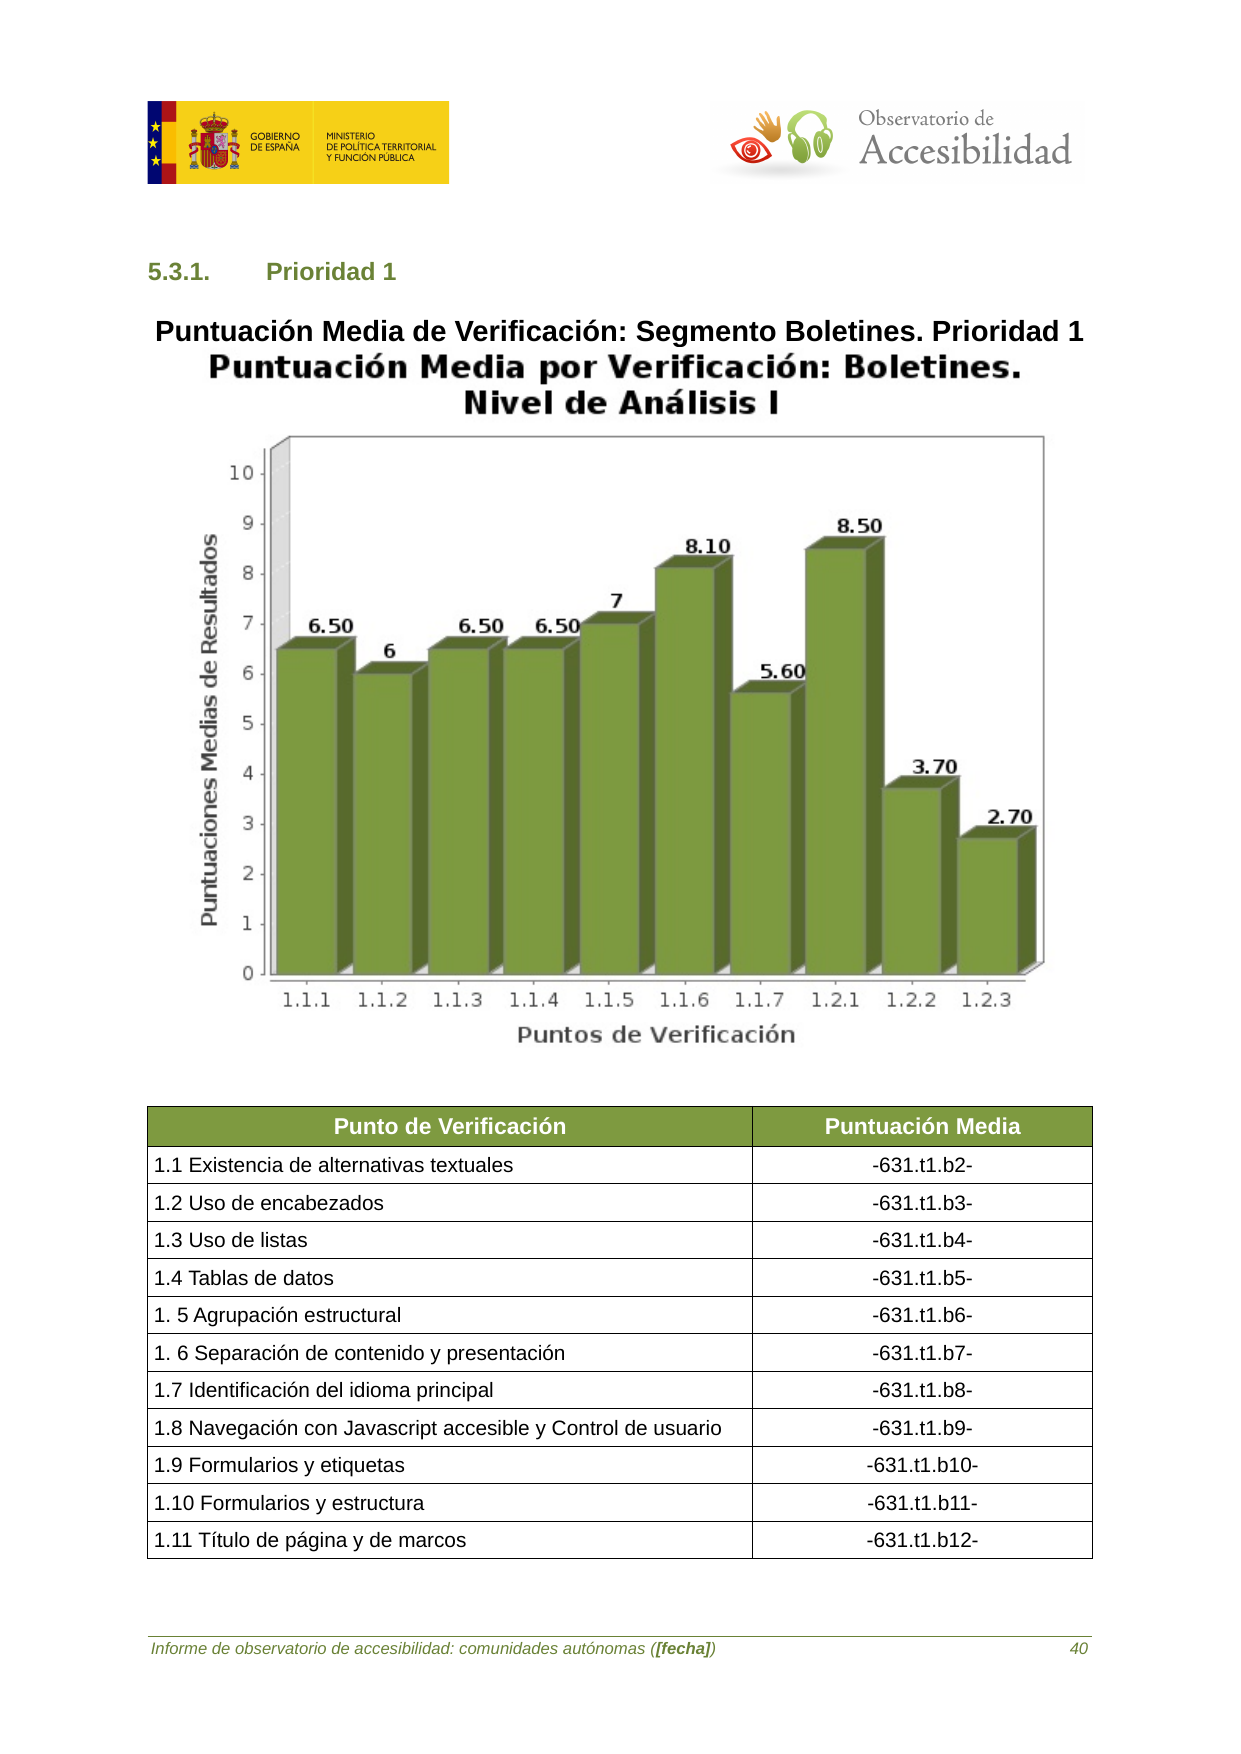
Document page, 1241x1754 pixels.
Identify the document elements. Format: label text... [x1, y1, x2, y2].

table_cell -631.t1.b6- [753, 1297, 1092, 1333]
table_cell -631.t1.b4- [753, 1222, 1092, 1258]
table_cell 1.8 Navegación con Javascript accesible y Control de usuario [148, 1409, 752, 1446]
table_cell -631.t1.b5- [753, 1259, 1092, 1296]
table_cell -631.t1.b7- [753, 1334, 1092, 1371]
table_cell 1.9 Formularios y etiquetas [148, 1447, 752, 1483]
text Puntuación Media de Verificación: Segmento Boletines. Prioridad 1 [148, 314, 1092, 347]
table_cell 1.3 Uso de listas [148, 1222, 752, 1258]
table_cell -631.t1.b3- [753, 1184, 1092, 1221]
table_cell 1. 5 Agrupación estructural [148, 1297, 752, 1333]
table_cell 1.10 Formularios y estructura [148, 1484, 752, 1521]
subtitle Prioridad 1 [148, 257, 1092, 286]
table_header Puntuación Media [753, 1107, 1092, 1146]
table_cell -631.t1.b9- [753, 1409, 1092, 1446]
table_cell 1.1 Existencia de alternativas textuales [148, 1147, 752, 1183]
table_cell -631.t1.b11- [753, 1484, 1092, 1521]
table_cell 1.2 Uso de encabezados [148, 1184, 752, 1221]
picture [710, 101, 1086, 184]
table_header Punto de Verificación [148, 1107, 752, 1146]
table_cell 1.4 Tablas de datos [148, 1259, 752, 1296]
table_cell -631.t1.b12- [753, 1522, 1092, 1558]
table_cell -631.t1.b2- [753, 1147, 1092, 1183]
picture [178, 347, 1062, 1057]
table_cell 1. 6 Separación de contenido y presentación [148, 1334, 752, 1371]
table_cell -631.t1.b8- [753, 1372, 1092, 1408]
table_cell -631.t1.b10- [753, 1447, 1092, 1483]
table_cell 1.11 Título de página y de marcos [148, 1522, 752, 1558]
picture [147, 101, 450, 184]
table_cell 1.7 Identificación del idioma principal [148, 1372, 752, 1408]
